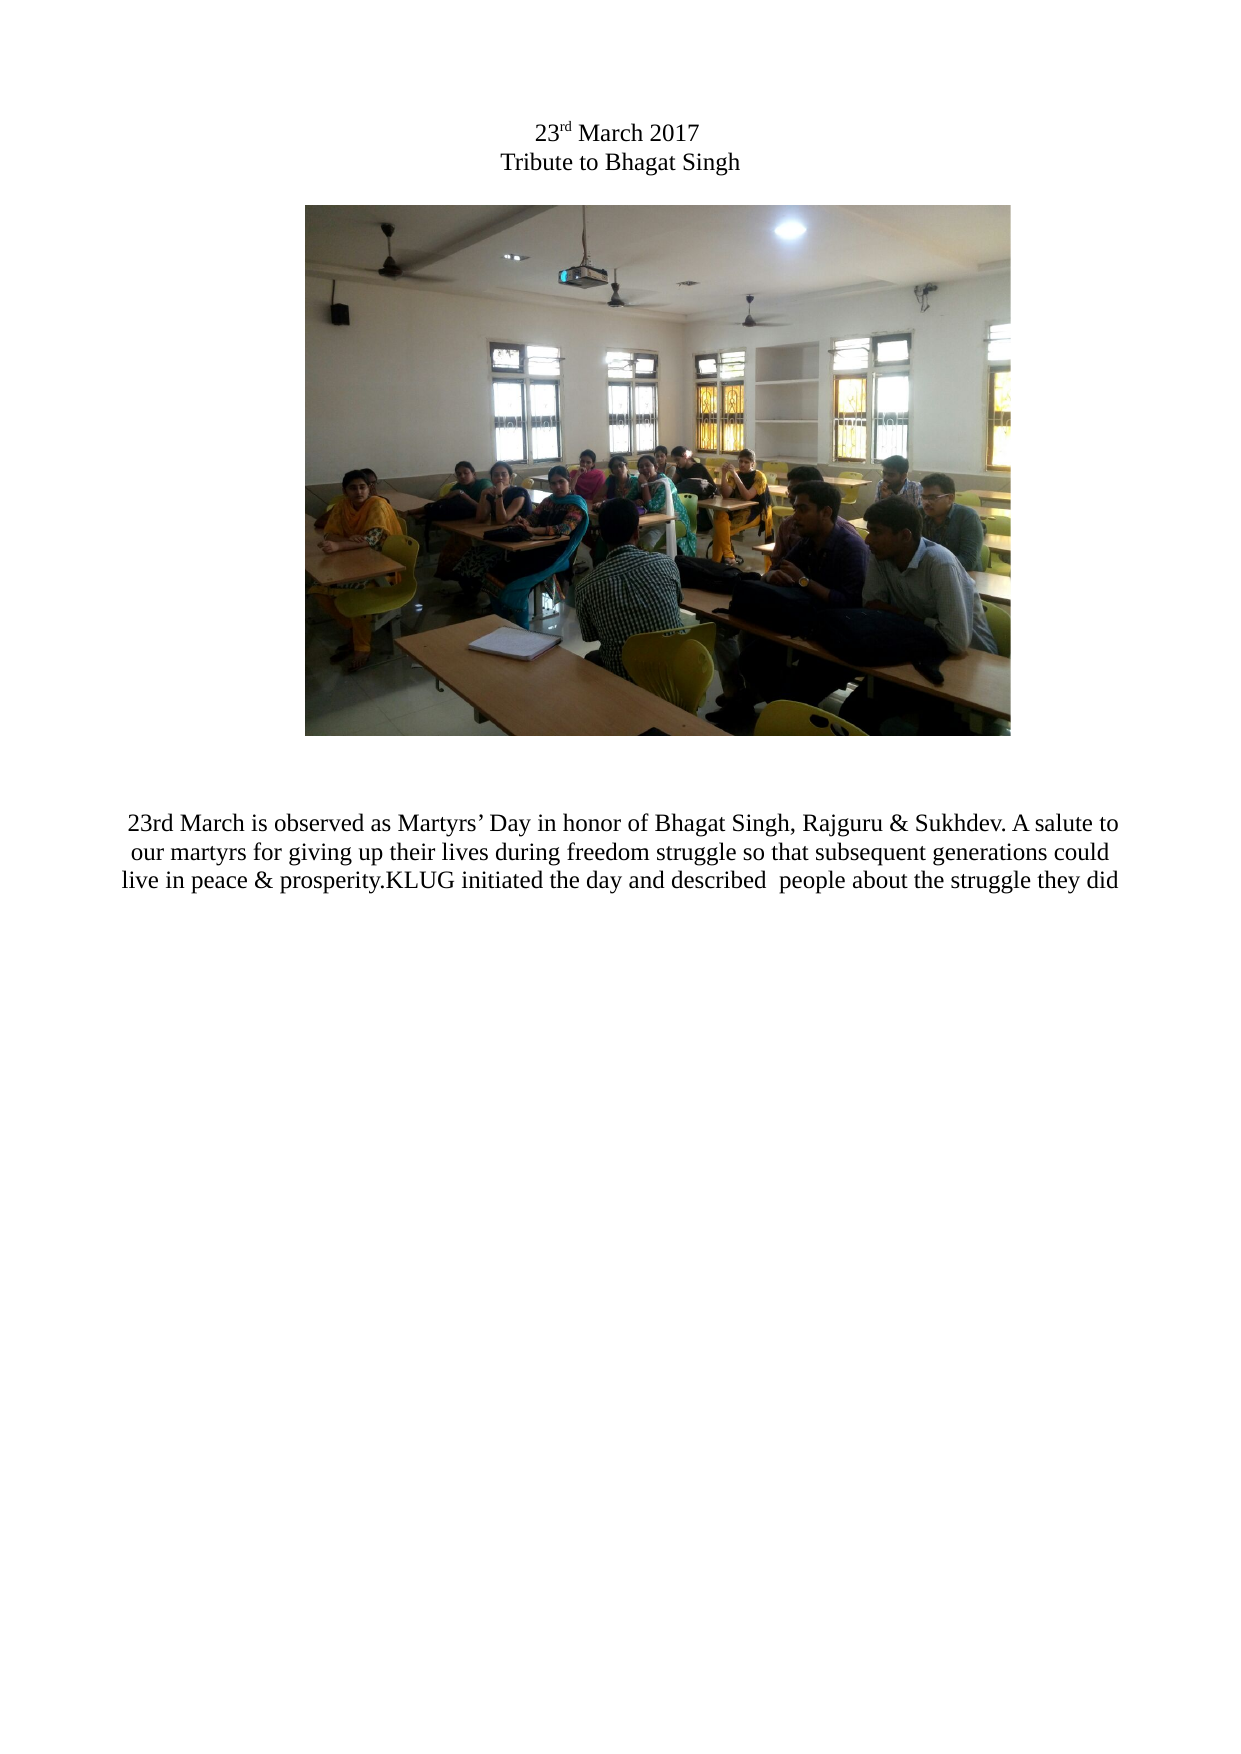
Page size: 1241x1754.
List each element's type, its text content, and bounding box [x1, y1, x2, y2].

picture [305, 205, 1011, 736]
text Tribute to Bhagat Singh [118, 147, 1122, 176]
text 23rd March is observed as Martyrs’ Day in honor of Bhagat Singh, Rajguru & Sukhdev. A salute to our martyrs for giving up their lives during freedom struggle so that subsequent generations could live in peace & prosperity.KLUG initiated the day and described people about the struggle they did [118, 808, 1122, 894]
text 23rd March 2017 [118, 118, 1122, 147]
